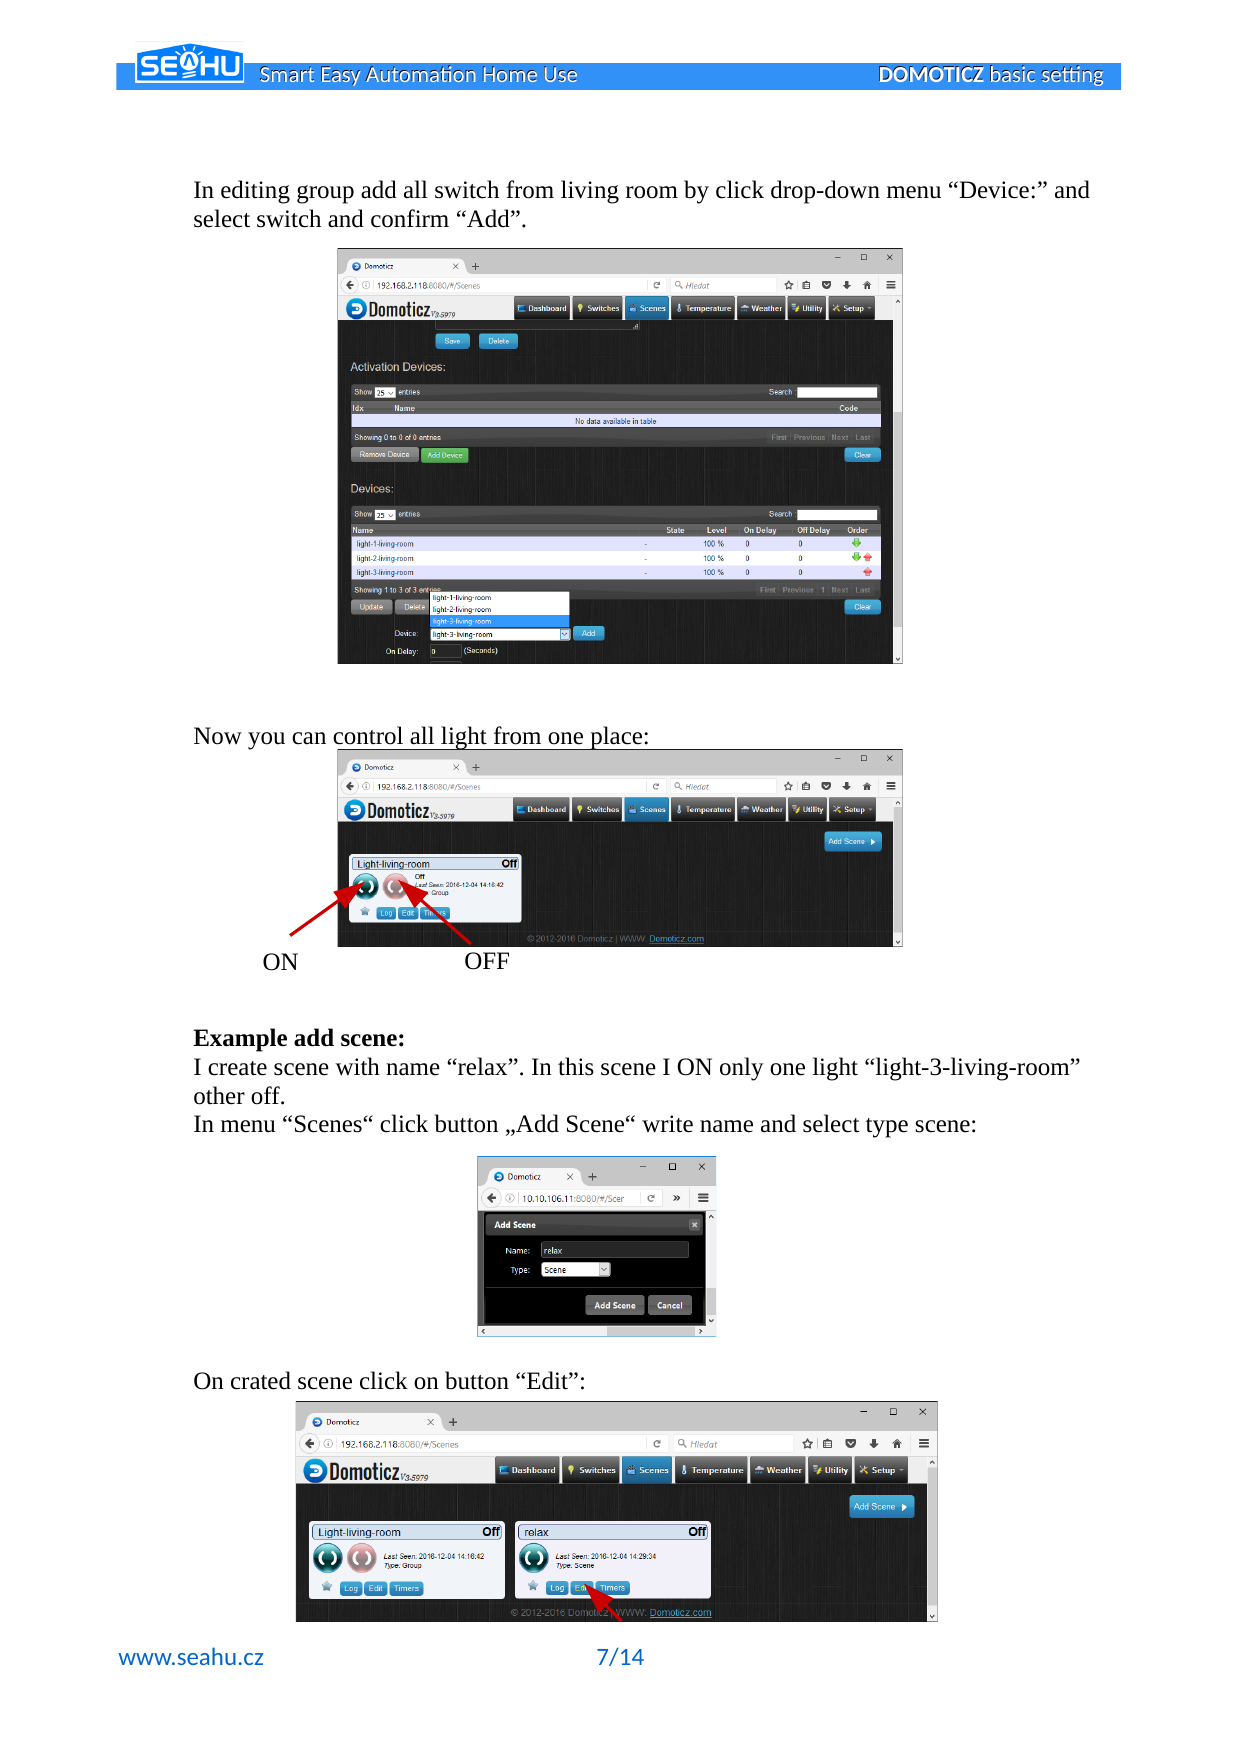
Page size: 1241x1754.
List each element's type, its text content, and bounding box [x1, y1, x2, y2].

picture [135, 41, 245, 83]
picture [295, 1401, 938, 1622]
list On crated scene click on button “Edit”: [156, 1366, 1122, 1394]
picture [337, 749, 903, 947]
list Example add scene: I create scene with name “relax”. In this scene I ON only one light “light-3-living-room” other off. In menu “Scenes“ click button „Add Scene“ write name and select type scene: [156, 1023, 1122, 1138]
picture [337, 248, 903, 664]
list In editing group add all switch from living room by click drop-down menu “Device:” and select switch and confirm “Add”. Now you can control all light from one place: [156, 175, 1122, 749]
picture [477, 1156, 717, 1337]
